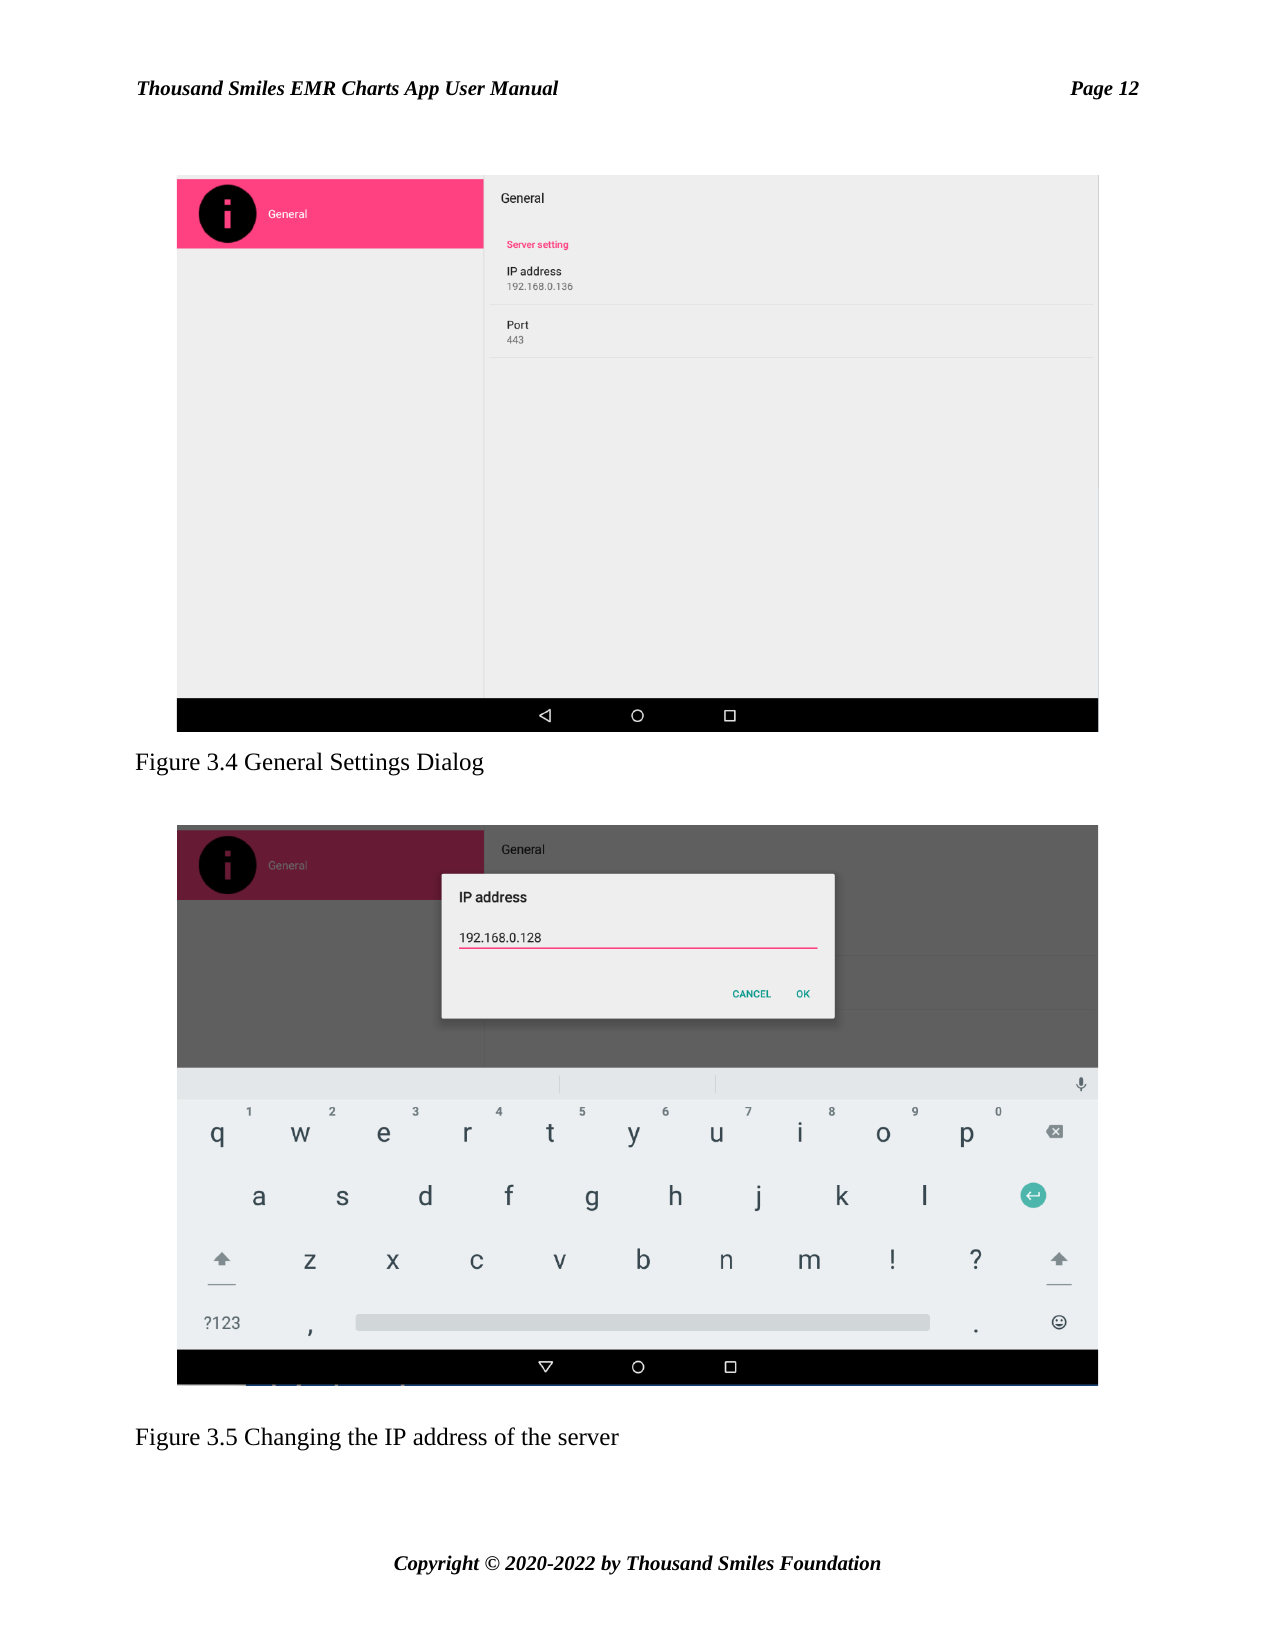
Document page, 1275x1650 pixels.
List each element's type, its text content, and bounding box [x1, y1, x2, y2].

picture [177, 825, 1099, 1386]
text Figure 3.4 General Settings Dialog [135, 750, 1140, 775]
text Figure 3.5 Changing the IP address of the server [135, 1425, 1140, 1450]
picture [176, 175, 1099, 732]
